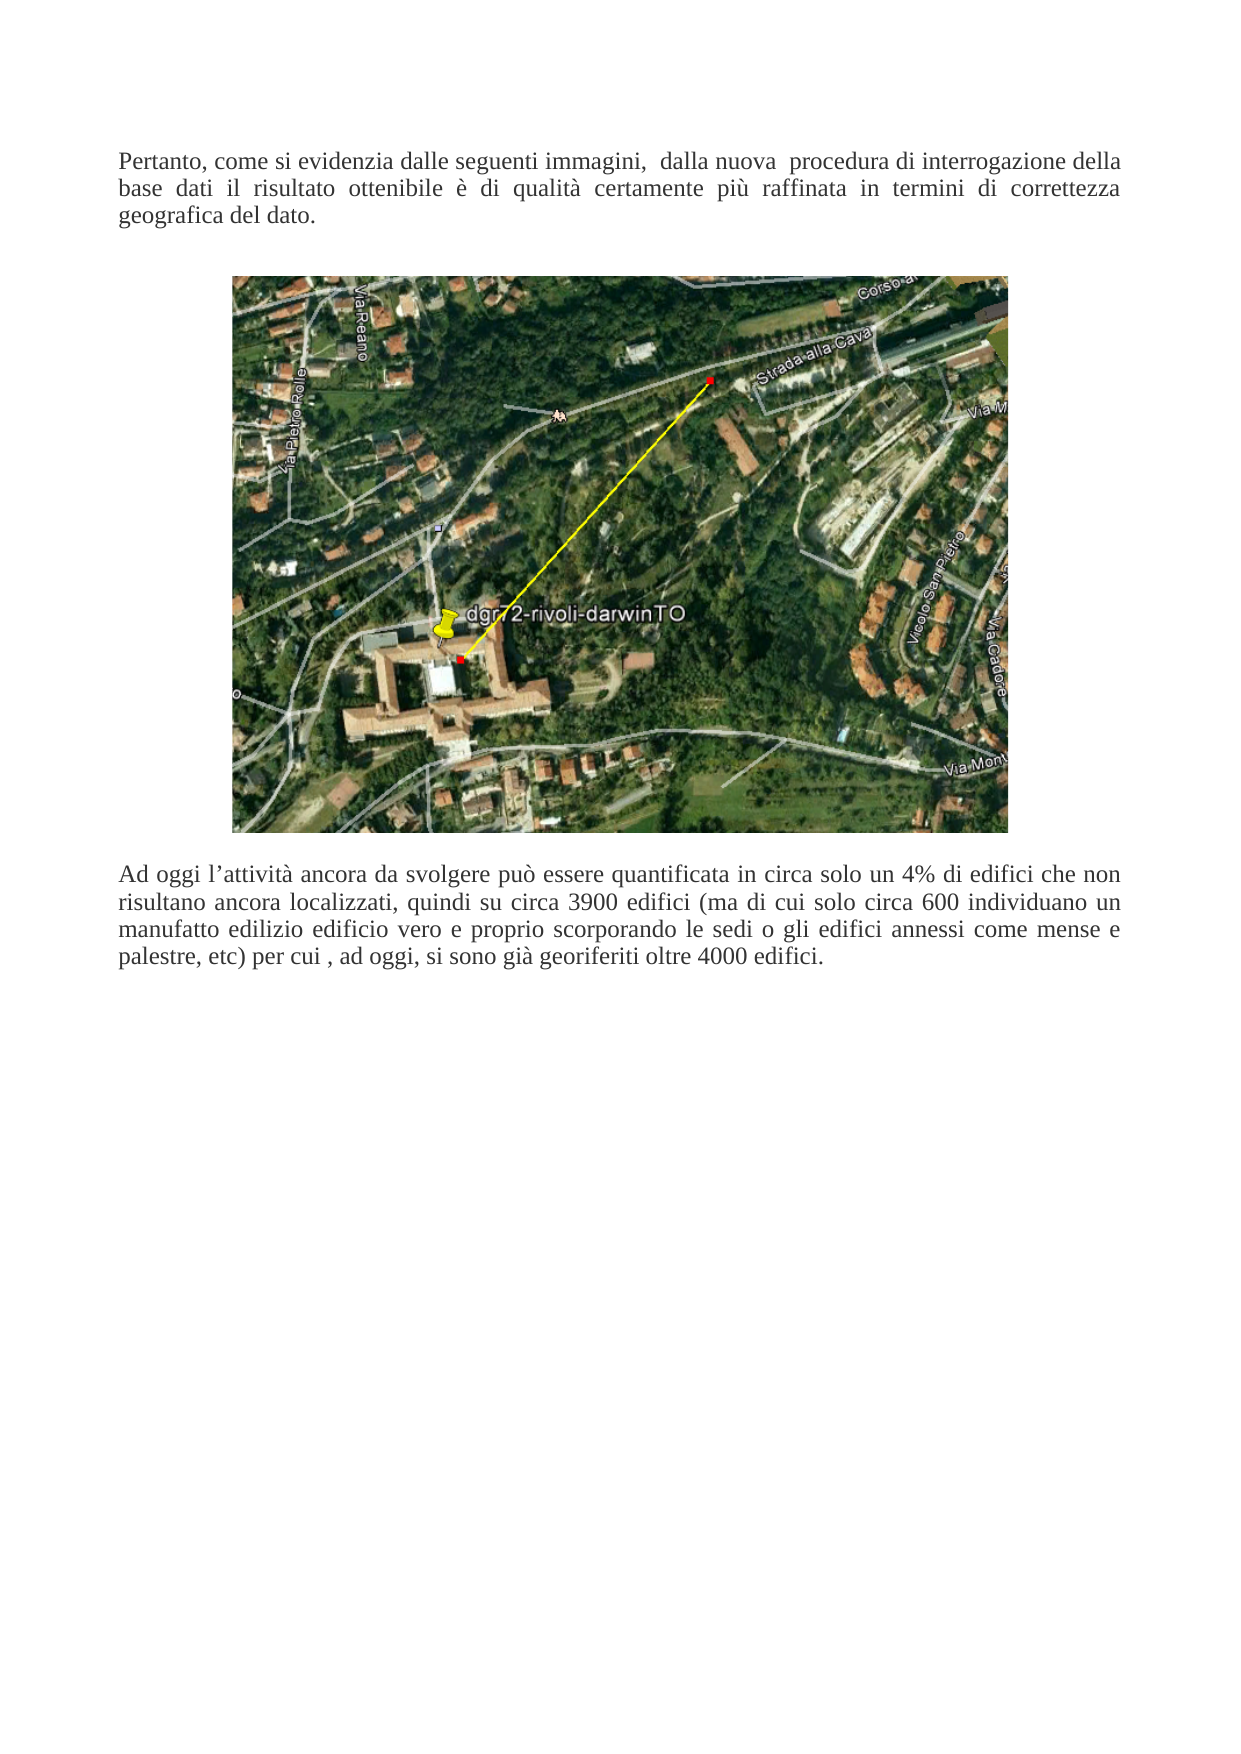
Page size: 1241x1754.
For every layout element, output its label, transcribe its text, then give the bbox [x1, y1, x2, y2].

picture [232, 276, 1009, 833]
text Ad oggi l’attività ancora da svolgere può essere quantificata in circa solo un 4% di edifici che non risultano ancora localizzati, quindi su circa 3900 edifici (ma di cui solo circa 600 individuano un manufatto edilizio edificio vero e proprio scorporando le sedi o gli edifici annessi come mense e palestre, etc) per cui , ad oggi, si sono già georiferiti oltre 4000 edifici. [118, 861, 1122, 969]
text Pertanto, come si evidenzia dalle seguenti immagini, dalla nuova procedura di interrogazione della base dati il risultato ottenibile è di qualità certamente più raffinata in termini di correttezza geografica del dato. [118, 148, 1122, 229]
